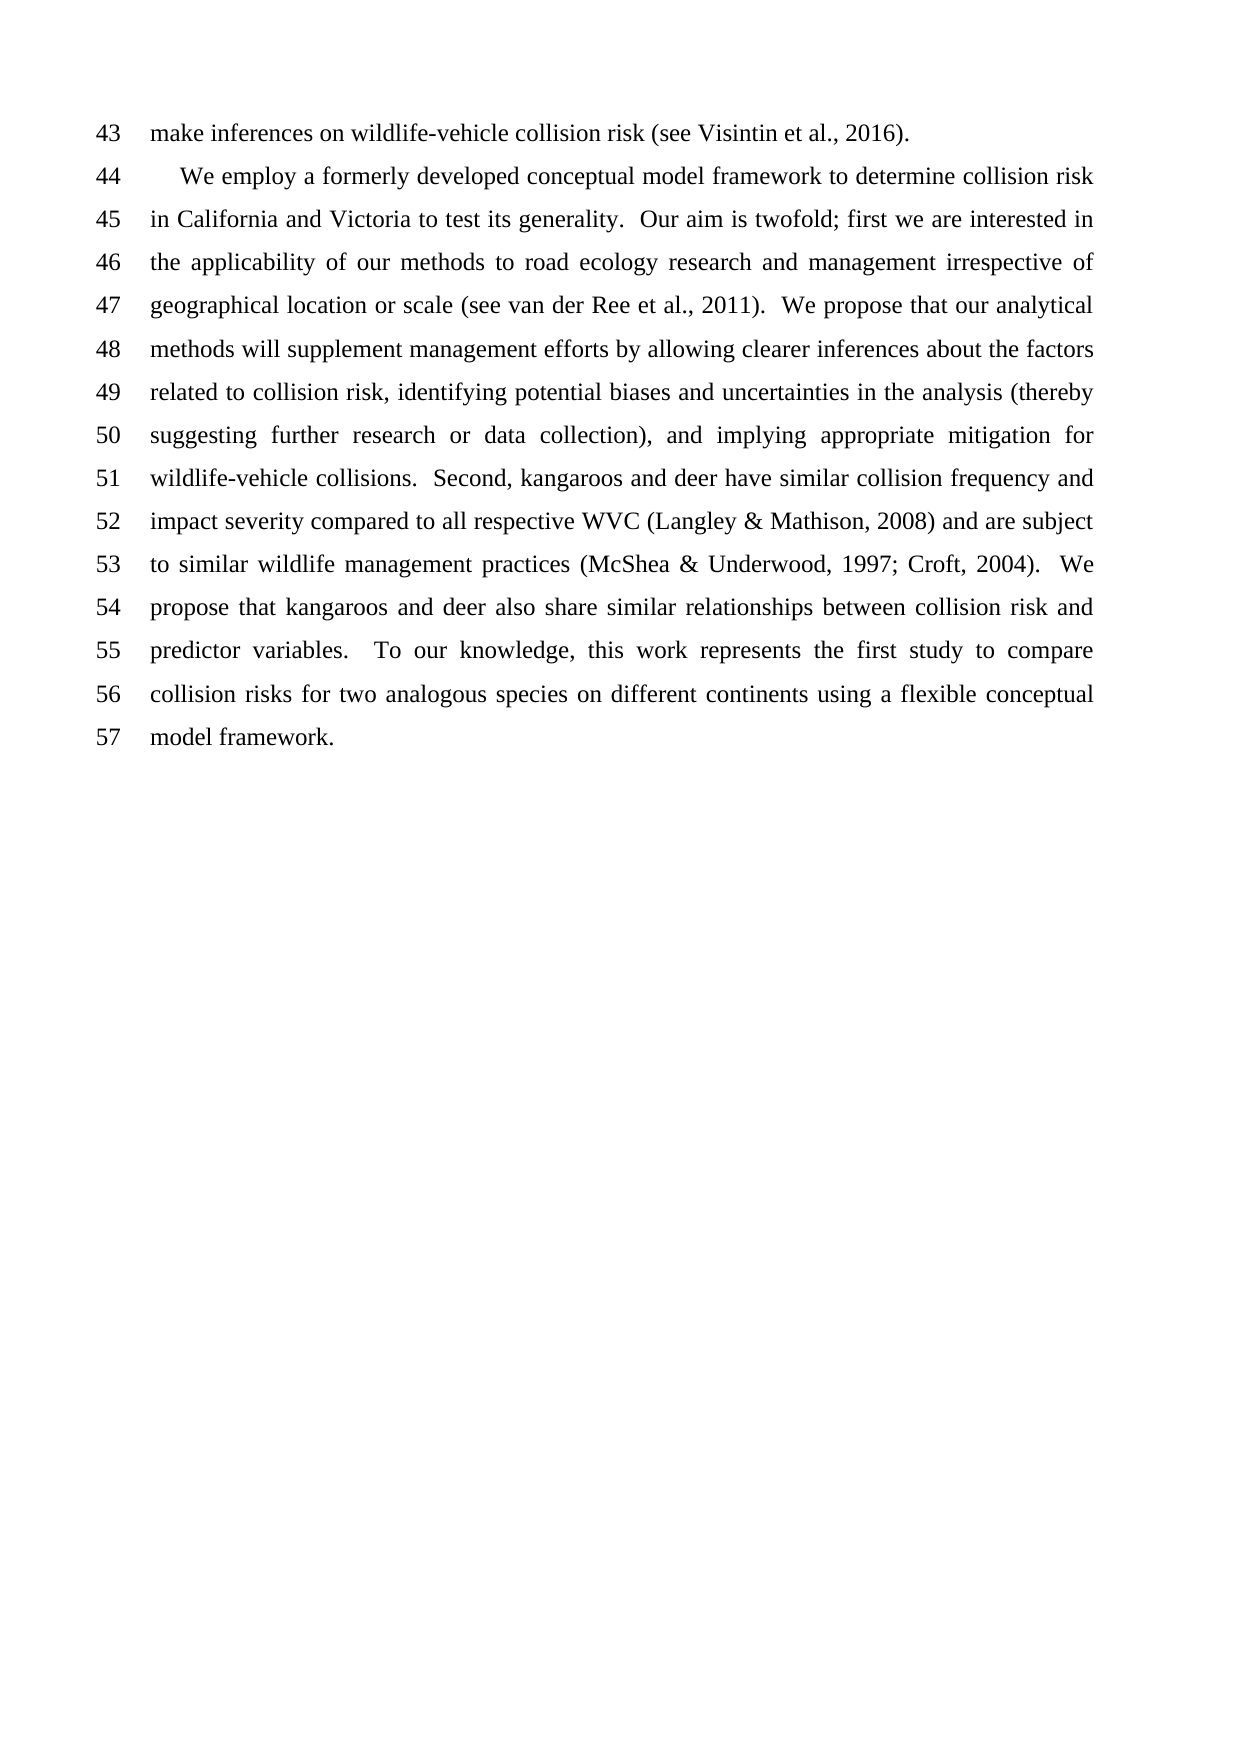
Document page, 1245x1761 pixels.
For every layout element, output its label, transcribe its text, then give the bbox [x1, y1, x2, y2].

text make inferences on wildlife-vehicle collision risk (see Visintin et al., 2016). [150, 118, 1095, 147]
text We employ a formerly developed conceptual model framework to determine collision risk in California and Victoria to test its generality. Our aim is twofold; first we are interested in the applicability of our methods to road ecology research and management irrespective of geographical location or scale (see van der Ree et al., 2011). We propose that our analytical methods will supplement management efforts by allowing clearer inferences about the factors related to collision risk, identifying potential biases and uncertainties in the analysis (thereby suggesting further research or data collection), and implying appropriate mitigation for wildlife-vehicle collisions. Second, kangaroos and deer have similar collision frequency and impact severity compared to all respective WVC (Langley & Mathison, 2008) and are subject to similar wildlife management practices (McShea & Underwood, 1997; Croft, 2004). We propose that kangaroos and deer also share similar relationships between collision risk and predictor variables. To our knowledge, this work represents the first study to compare collision risks for two analogous species on different continents using a flexible conceptual model framework. [150, 161, 1095, 751]
